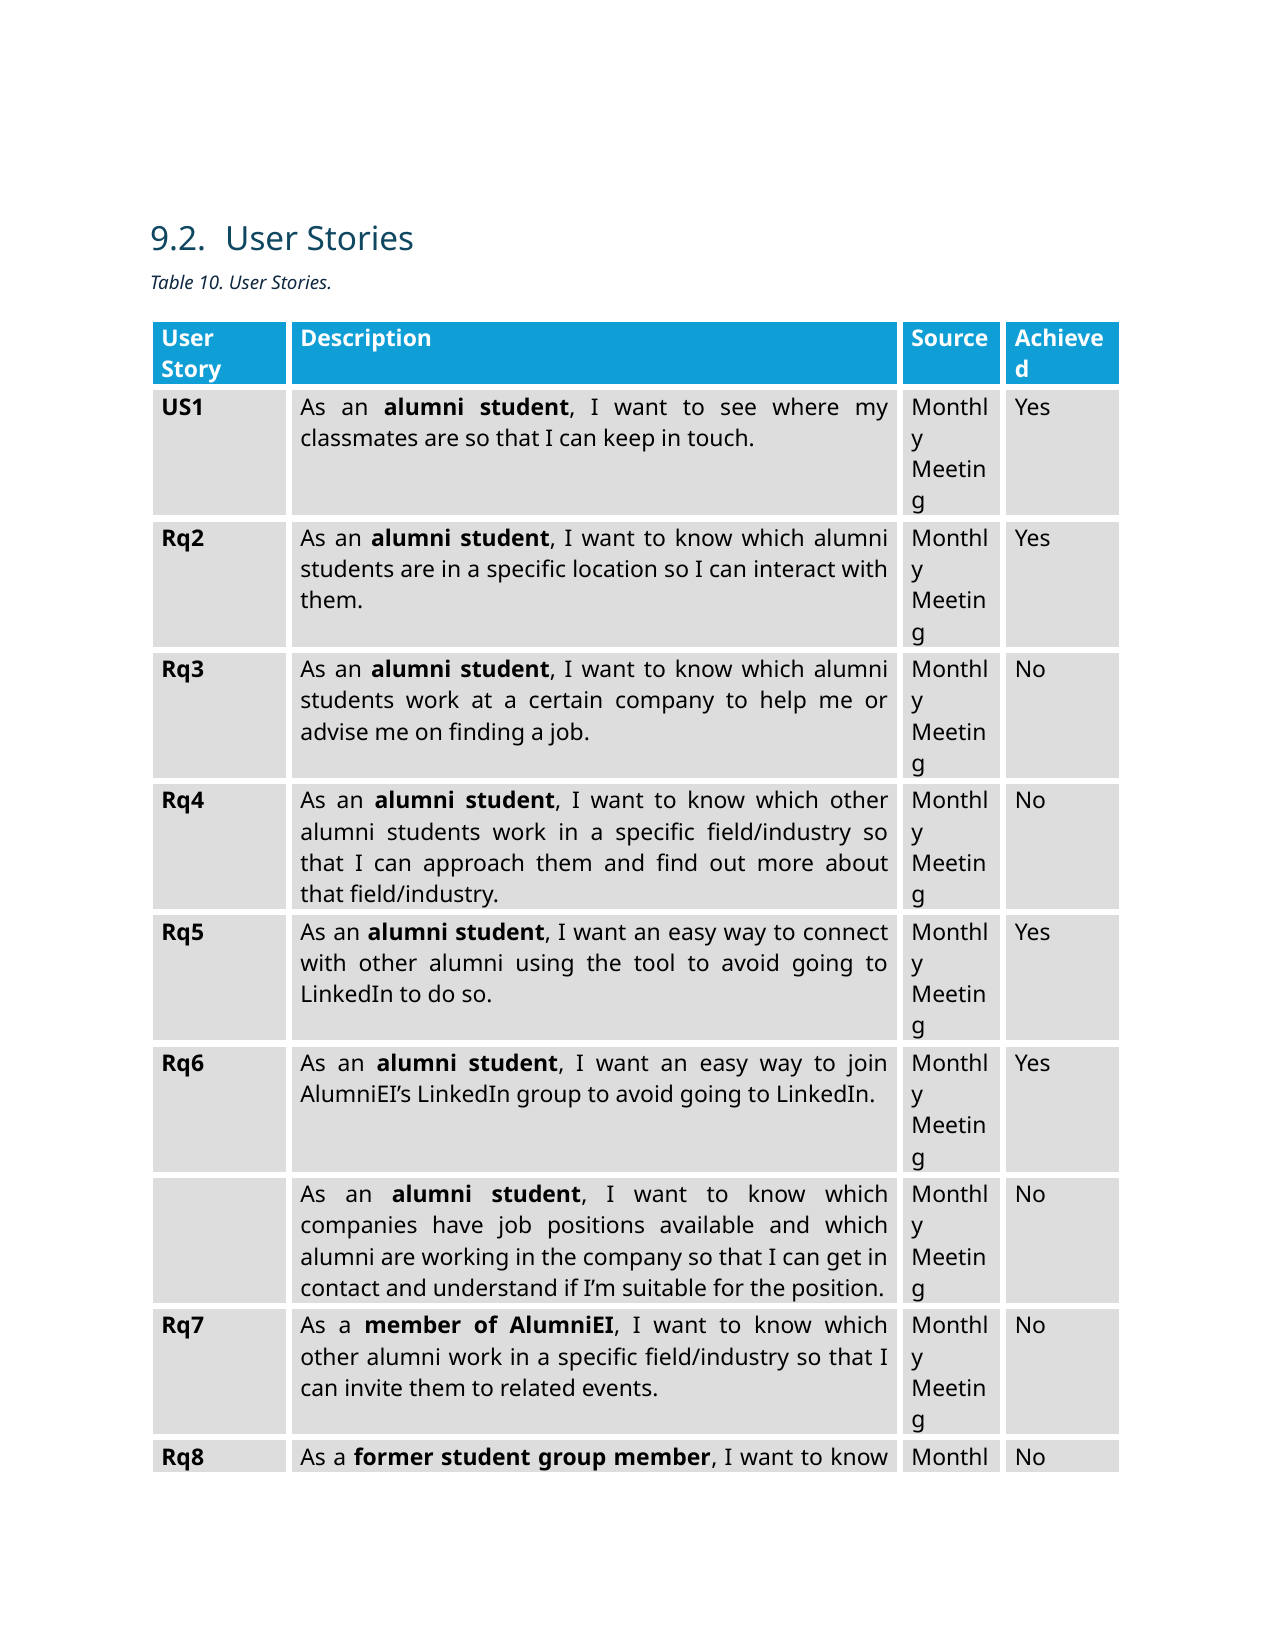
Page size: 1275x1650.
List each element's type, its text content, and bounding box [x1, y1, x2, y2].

table_cell Rq3 [153, 653, 286, 778]
table_cell Rq5 [153, 915, 286, 1040]
table_cell Monthly Meeting [903, 1178, 1000, 1303]
table_cell Monthly Meeting [903, 784, 1000, 909]
table_cell As an alumni student, I want to see where my classmates are so that I can keep in touch. [292, 390, 897, 515]
table_cell Rq8 [153, 1440, 286, 1472]
table_cell Monthly Meeting [903, 653, 1000, 778]
table_header Description [292, 322, 897, 384]
table_cell Yes [1006, 915, 1119, 1040]
table_cell Monthly Meeting [903, 522, 1000, 647]
table_cell Yes [1006, 1047, 1119, 1172]
table_cell [153, 1178, 286, 1303]
table_cell As an alumni student, I want an easy way to join AlumniEI’s LinkedIn group to avoid going to LinkedIn. [292, 1047, 897, 1172]
table_cell Yes [1006, 522, 1119, 647]
text Table 10. User Stories. [150, 269, 1125, 294]
table_header Achieved [1006, 322, 1119, 384]
table_cell US1 [153, 390, 286, 515]
table_cell Monthly Meeting [903, 1309, 1000, 1434]
table_cell No [1006, 1440, 1119, 1472]
table_cell As an alumni student, I want to know which alumni students are in a specific location so I can interact with them. [292, 522, 897, 647]
table_cell As an alumni student, I want to know which companies have job positions available and which alumni are working in the company so that I can get in contact and understand if I’m suitable for the position. [292, 1178, 897, 1303]
table_cell Rq4 [153, 784, 286, 909]
table_cell No [1006, 653, 1119, 778]
table_cell Monthl [903, 1440, 1000, 1472]
table_cell As a member of AlumniEI, I want to know which other alumni work in a specific field/industry so that I can invite them to related events. [292, 1309, 897, 1434]
table_cell As an alumni student, I want to know which alumni students work at a certain company to help me or advise me on finding a job. [292, 653, 897, 778]
table_cell Monthly Meeting [903, 915, 1000, 1040]
table_cell As an alumni student, I want an easy way to connect with other alumni using the tool to avoid going to LinkedIn to do so. [292, 915, 897, 1040]
table_cell As an alumni student, I want to know which other alumni students work in a specific field/industry so that I can approach them and find out more about that field/industry. [292, 784, 897, 909]
table_cell Yes [1006, 390, 1119, 515]
table_cell Rq2 [153, 522, 286, 647]
table_cell Monthly Meeting [903, 1047, 1000, 1172]
table_cell Monthly Meeting [903, 390, 1000, 515]
table_header Source [903, 322, 1000, 384]
subtitle User Stories [150, 215, 1125, 260]
table_cell Rq7 [153, 1309, 286, 1434]
table_header User Story [153, 322, 286, 384]
table_cell As a former student group member, I want to know [292, 1440, 897, 1472]
table_cell No [1006, 784, 1119, 909]
table_cell No [1006, 1178, 1119, 1303]
table_cell Rq6 [153, 1047, 286, 1172]
table_cell No [1006, 1309, 1119, 1434]
